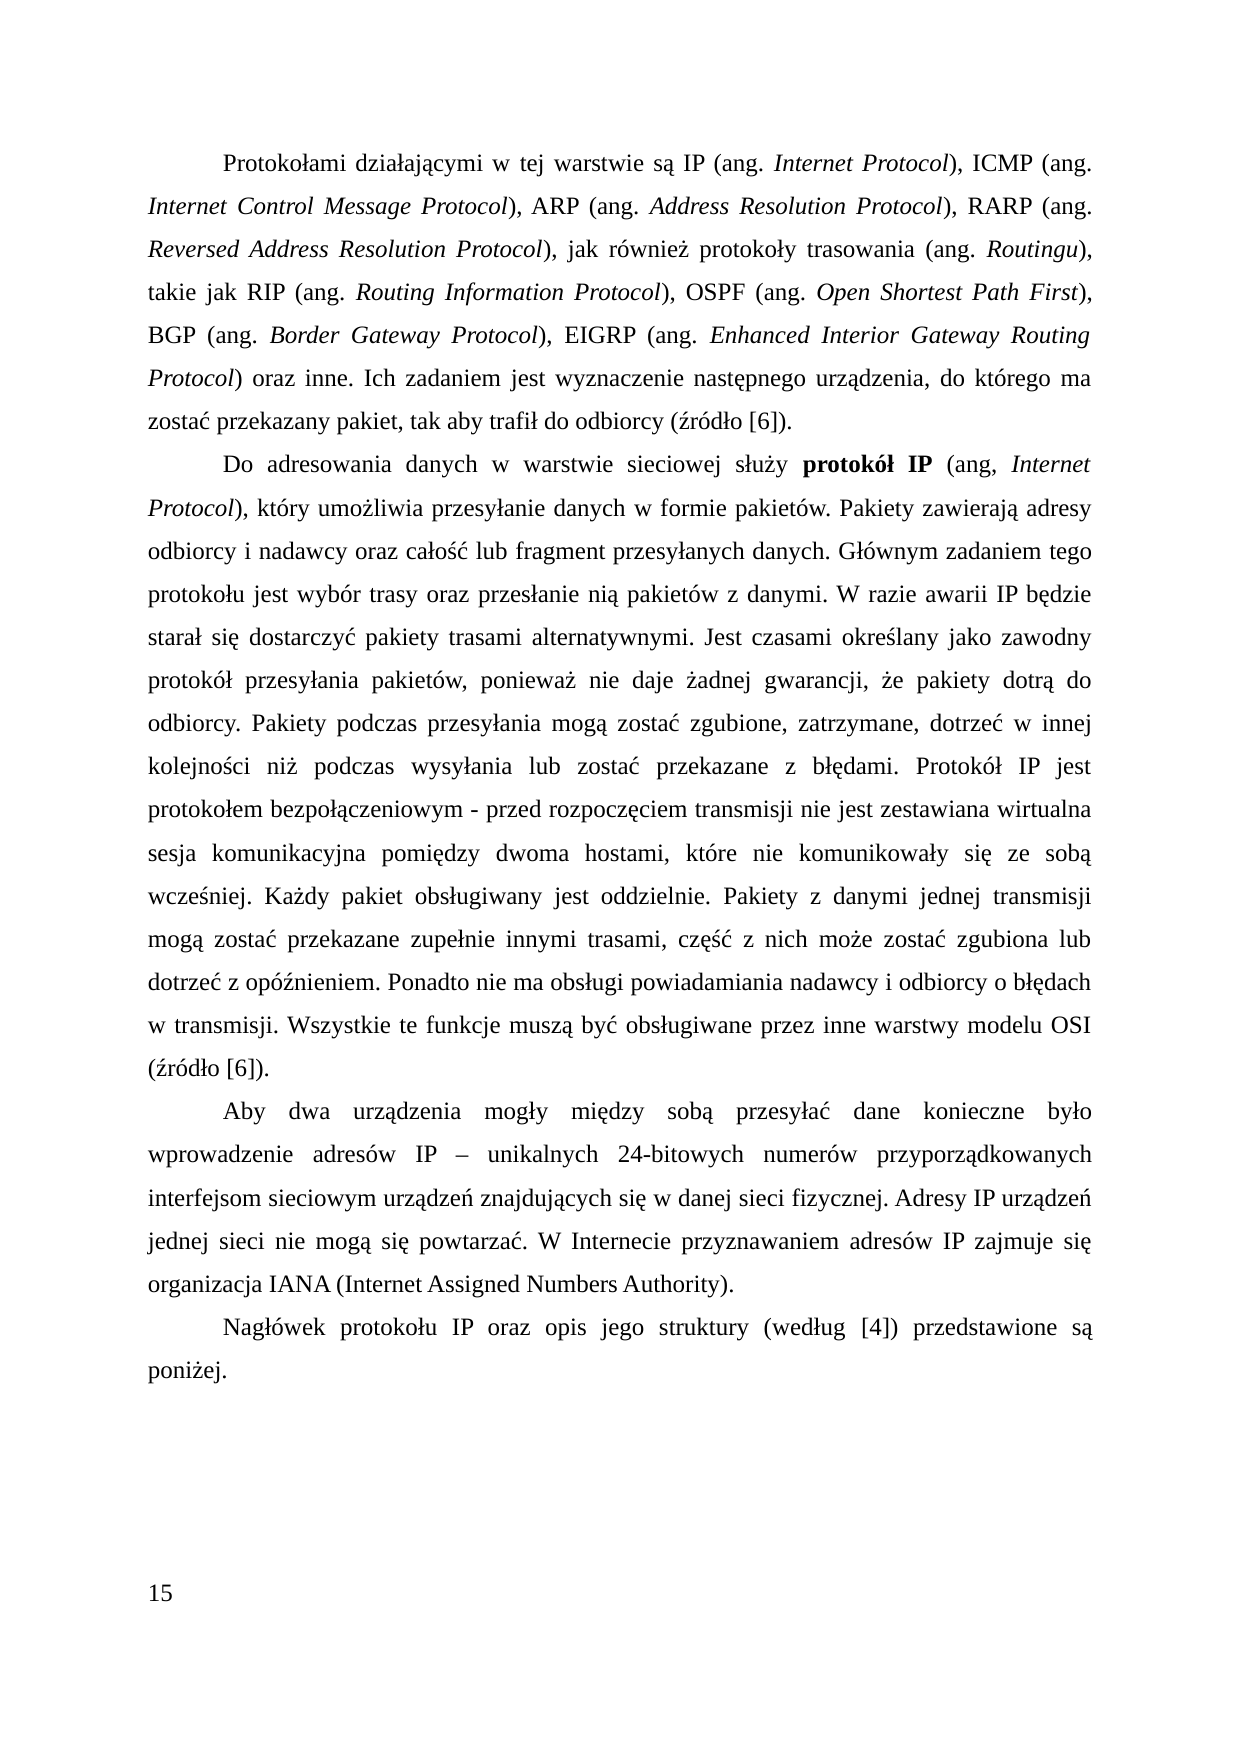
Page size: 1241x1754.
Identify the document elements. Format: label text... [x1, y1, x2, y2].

text Protokołami działającymi w tej warstwie są IP (ang. Internet Protocol), ICMP (ang. Internet Control Message Protocol), ARP (ang. Address Resolution Protocol), RARP (ang. Reversed Address Resolution Protocol), jak również protokoły trasowania (ang. Routingu), takie jak RIP (ang. Routing Information Protocol), OSPF (ang. Open Shortest Path First), BGP (ang. Border Gateway Protocol), EIGRP (ang. Enhanced Interior Gateway Routing Protocol) oraz inne. Ich zadaniem jest wyznaczenie następnego urządzenia, do którego ma zostać przekazany pakiet, tak aby trafił do odbiorcy (źródło [6]). [148, 148, 1093, 435]
text Do adresowania danych w warstwie sieciowej służy protokół IP (ang, Internet Protocol), który umożliwia przesyłanie danych w formie pakietów. Pakiety zawierają adresy odbiorcy i nadawcy oraz całość lub fragment przesyłanych danych. Głównym zadaniem tego protokołu jest wybór trasy oraz przesłanie nią pakietów z danymi. W razie awarii IP będzie starał się dostarczyć pakiety trasami alternatywnymi. Jest czasami określany jako zawodny protokół przesyłania pakietów, ponieważ nie daje żadnej gwarancji, że pakiety dotrą do odbiorcy. Pakiety podczas przesyłania mogą zostać zgubione, zatrzymane, dotrzeć w innej kolejności niż podczas wysyłania lub zostać przekazane z błędami. Protokół IP jest protokołem bezpołączeniowym - przed rozpoczęciem transmisji nie jest zestawiana wirtualna sesja komunikacyjna pomiędzy dwoma hostami, które nie komunikowały się ze sobą wcześniej. Każdy pakiet obsługiwany jest oddzielnie. Pakiety z danymi jednej transmisji mogą zostać przekazane zupełnie innymi trasami, część z nich może zostać zgubiona lub dotrzeć z opóźnieniem. Ponadto nie ma obsługi powiadamiania nadawcy i odbiorcy o błędach w transmisji. Wszystkie te funkcje muszą być obsługiwane przez inne warstwy modelu OSI (źródło [6]). [148, 449, 1093, 1082]
text Nagłówek protokołu IP oraz opis jego struktury (według [4]) przedstawione są poniżej. [148, 1312, 1093, 1384]
text Aby dwa urządzenia mogły między sobą przesyłać dane konieczne było wprowadzenie adresów IP – unikalnych 24-bitowych numerów przyporządkowanych interfejsom sieciowym urządzeń znajdujących się w danej sieci fizycznej. Adresy IP urządzeń jednej sieci nie mogą się powtarzać. W Internecie przyznawaniem adresów IP zajmuje się organizacja IANA (Internet Assigned Numbers Authority). [148, 1096, 1093, 1298]
